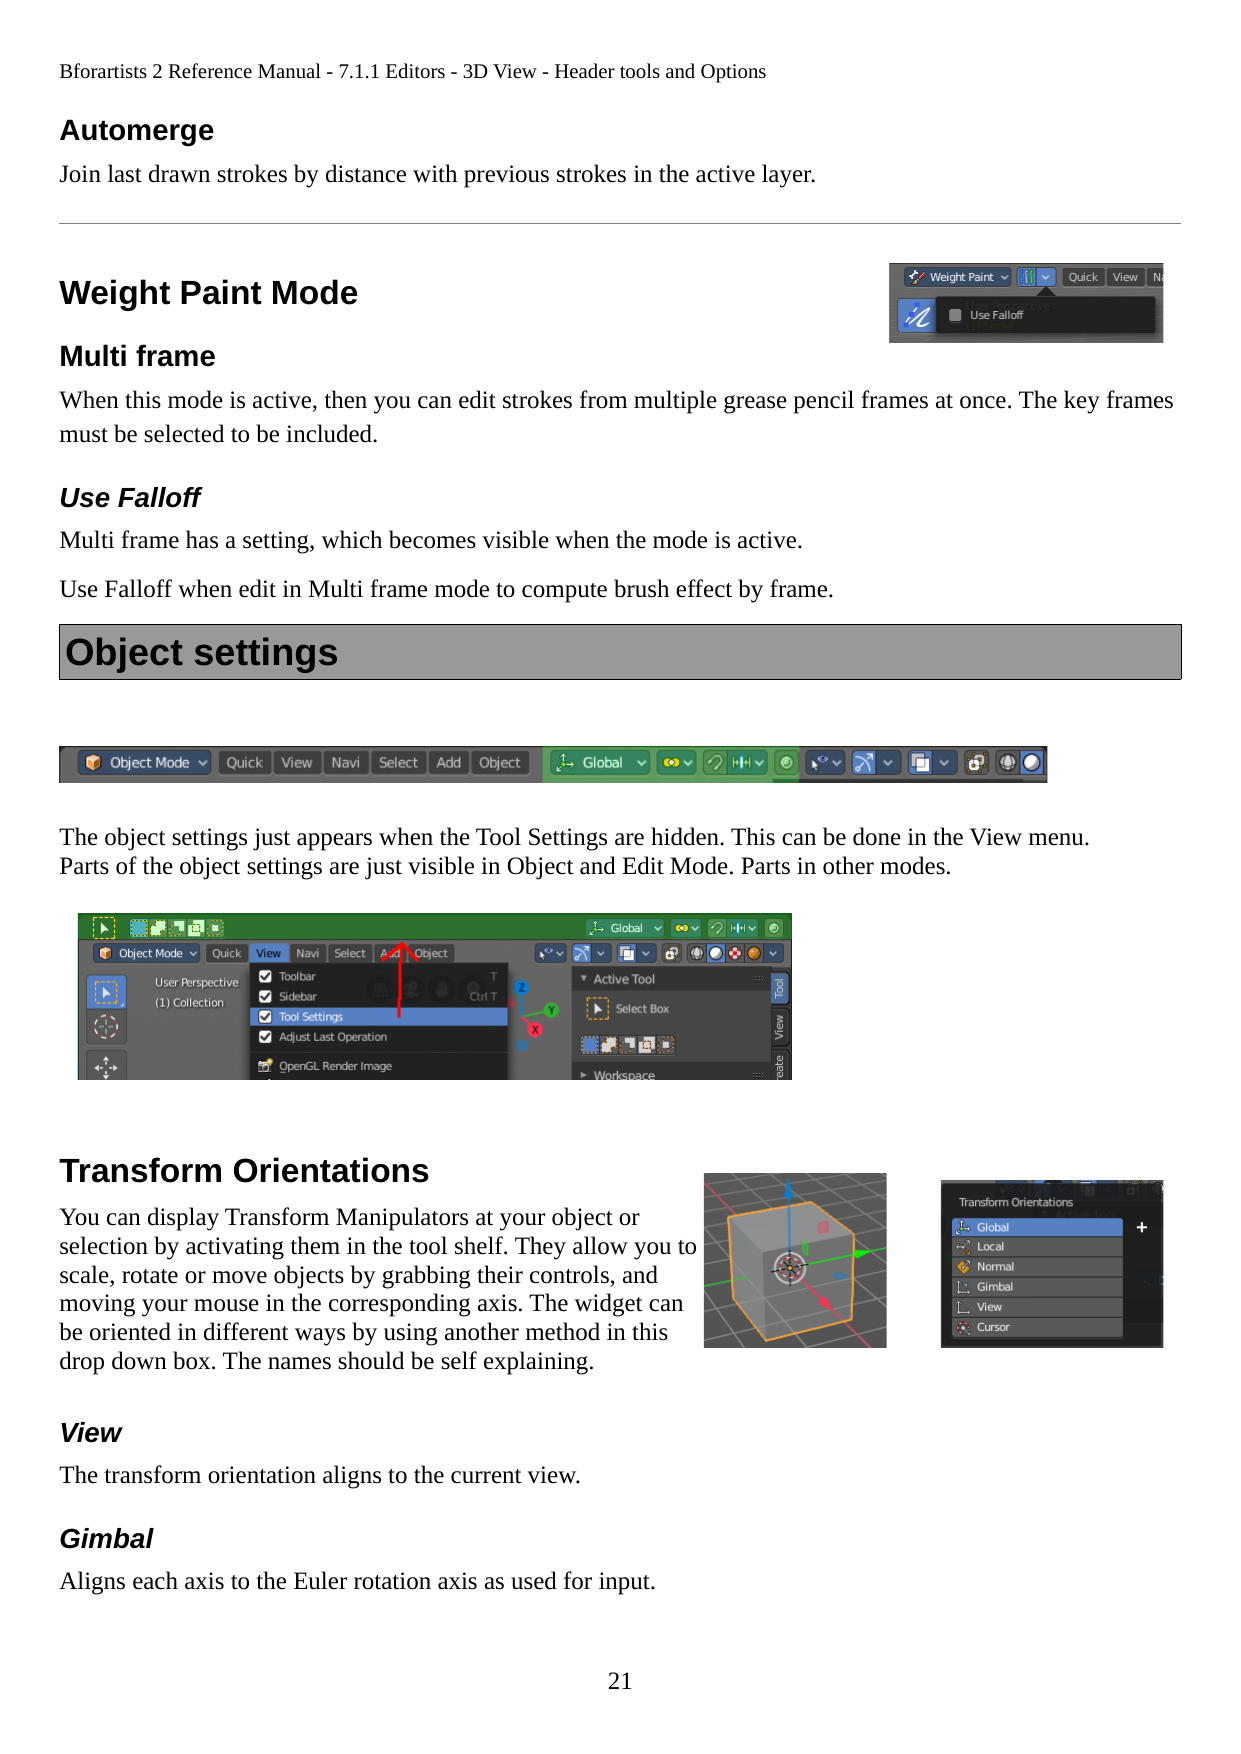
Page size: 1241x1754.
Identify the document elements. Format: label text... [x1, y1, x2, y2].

text Parts of the object settings are just visible in Object and Edit Mode. Parts in other modes. [59, 851, 1181, 880]
subtitle Automerge [59, 113, 1181, 146]
picture [889, 263, 1164, 343]
text The object settings just appears when the Tool Settings are hidden. This can be done in the View menu. [59, 822, 1181, 851]
text Aligns each axis to the Euler rotation axis as used for input. [59, 1566, 1181, 1595]
subtitle Weight Paint Mode [59, 273, 889, 312]
subtitle Transform Orientations [59, 1151, 1181, 1190]
subtitle Use Falloff [59, 481, 1181, 513]
text Multi frame has a setting, which becomes visible when the mode is active. [59, 525, 1181, 554]
text You can display Transform Manipulators at your object or selection by activating them in the tool shelf. They allow you to scale, rotate or move objects by grabbing their controls, and moving your mouse in the corresponding axis. The widget can be oriented in different ways by using another method in this drop down box. The names should be self explaining. [59, 1202, 1181, 1375]
subtitle Gimbal [59, 1522, 1181, 1554]
subtitle Multi frame [59, 339, 1181, 372]
picture [76, 913, 792, 1080]
text The transform orientation aligns to the current view. [59, 1460, 1181, 1489]
picture [59, 746, 1048, 783]
subtitle [1164, 273, 1181, 312]
picture [940, 1180, 1164, 1348]
table_header Object settings [60, 625, 1181, 679]
picture [703, 1173, 887, 1348]
subtitle View [59, 1416, 1181, 1448]
text Use Falloff when edit in Multi frame mode to compute brush effect by frame. [59, 574, 1181, 603]
text When this mode is active, then you can edit strokes from multiple grease pencil frames at once. The key frames must be selected to be included. [59, 385, 1181, 448]
text Join last drawn strokes by distance with previous strokes in the active layer. [59, 159, 1181, 188]
